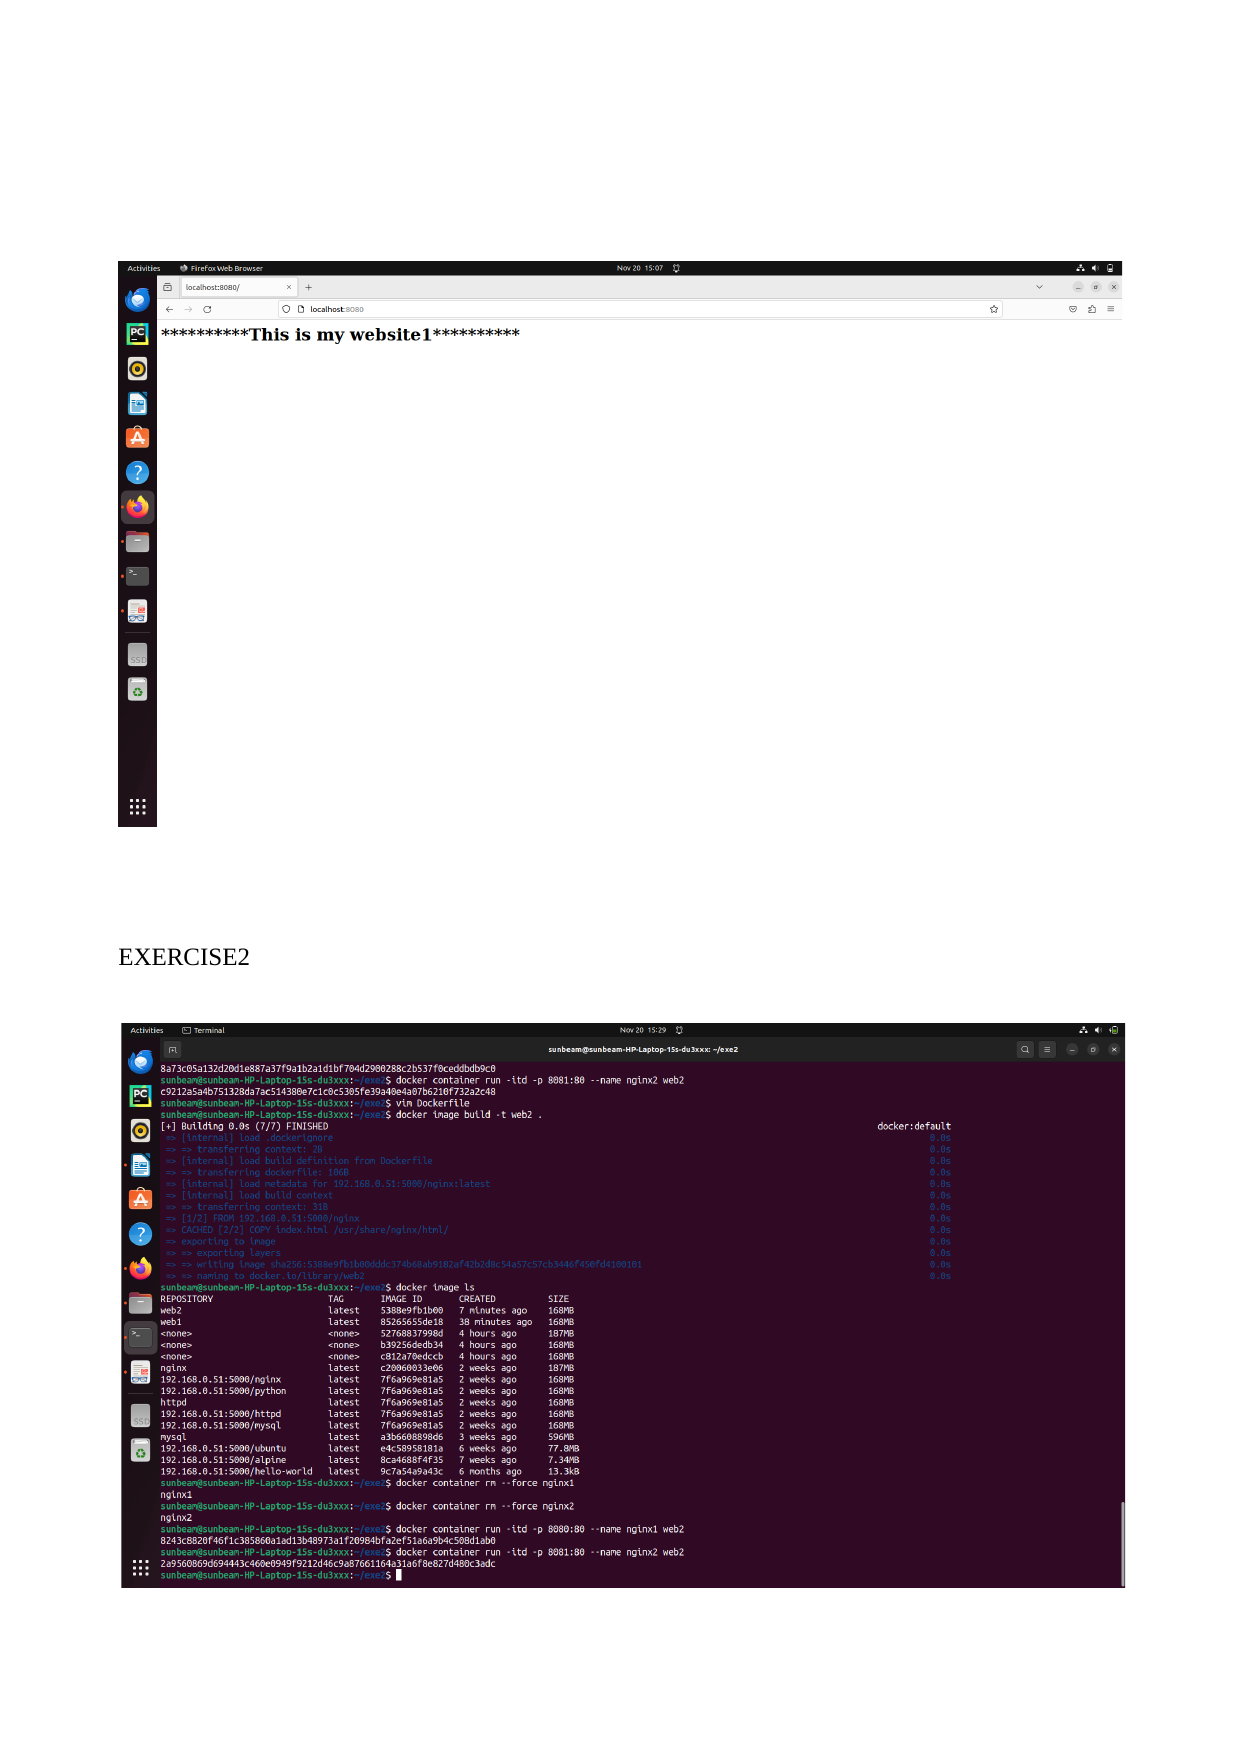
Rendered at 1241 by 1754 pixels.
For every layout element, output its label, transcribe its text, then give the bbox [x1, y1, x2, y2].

picture [121, 1023, 1126, 1588]
picture [118, 261, 1123, 827]
text EXERCISE2 [118, 942, 1122, 970]
